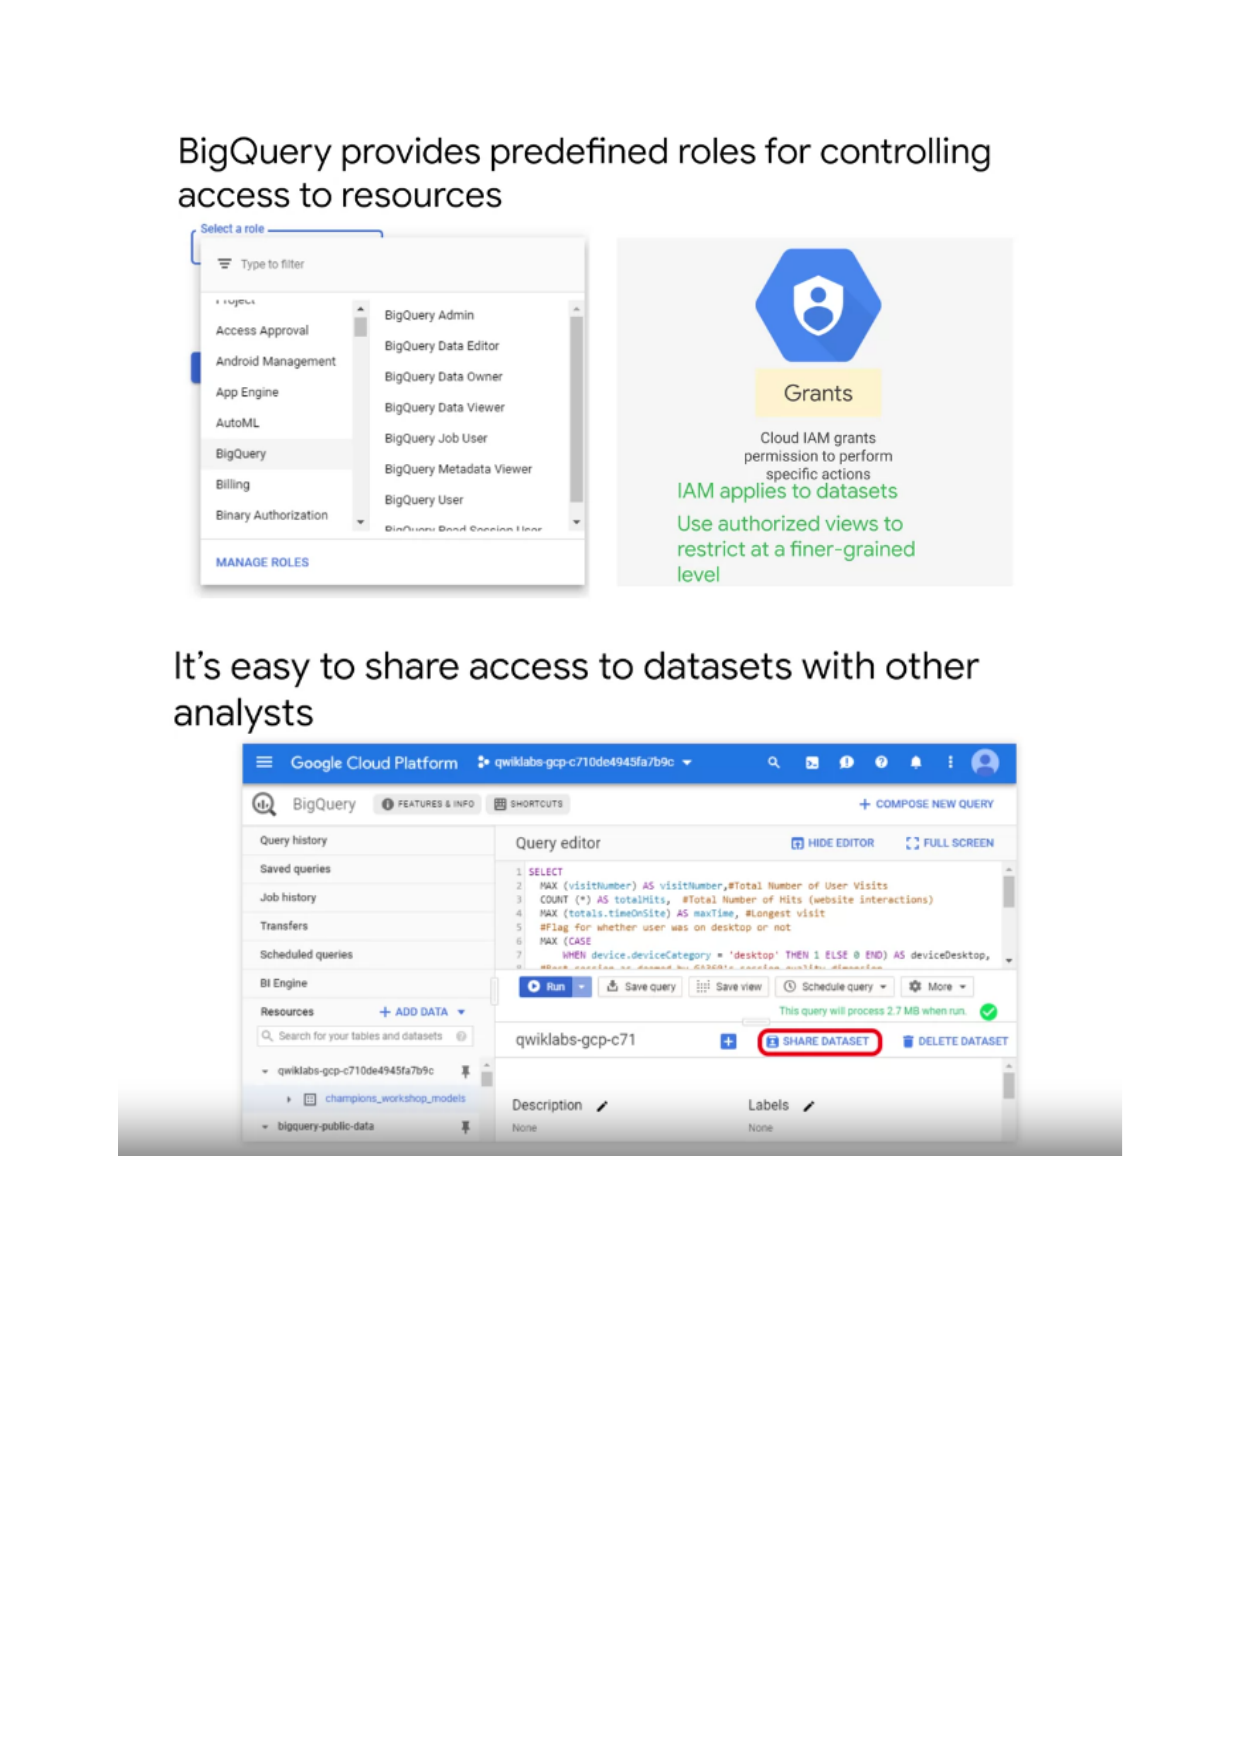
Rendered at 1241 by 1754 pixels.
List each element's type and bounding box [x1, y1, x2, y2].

picture [118, 118, 1123, 605]
picture [118, 632, 1123, 1156]
